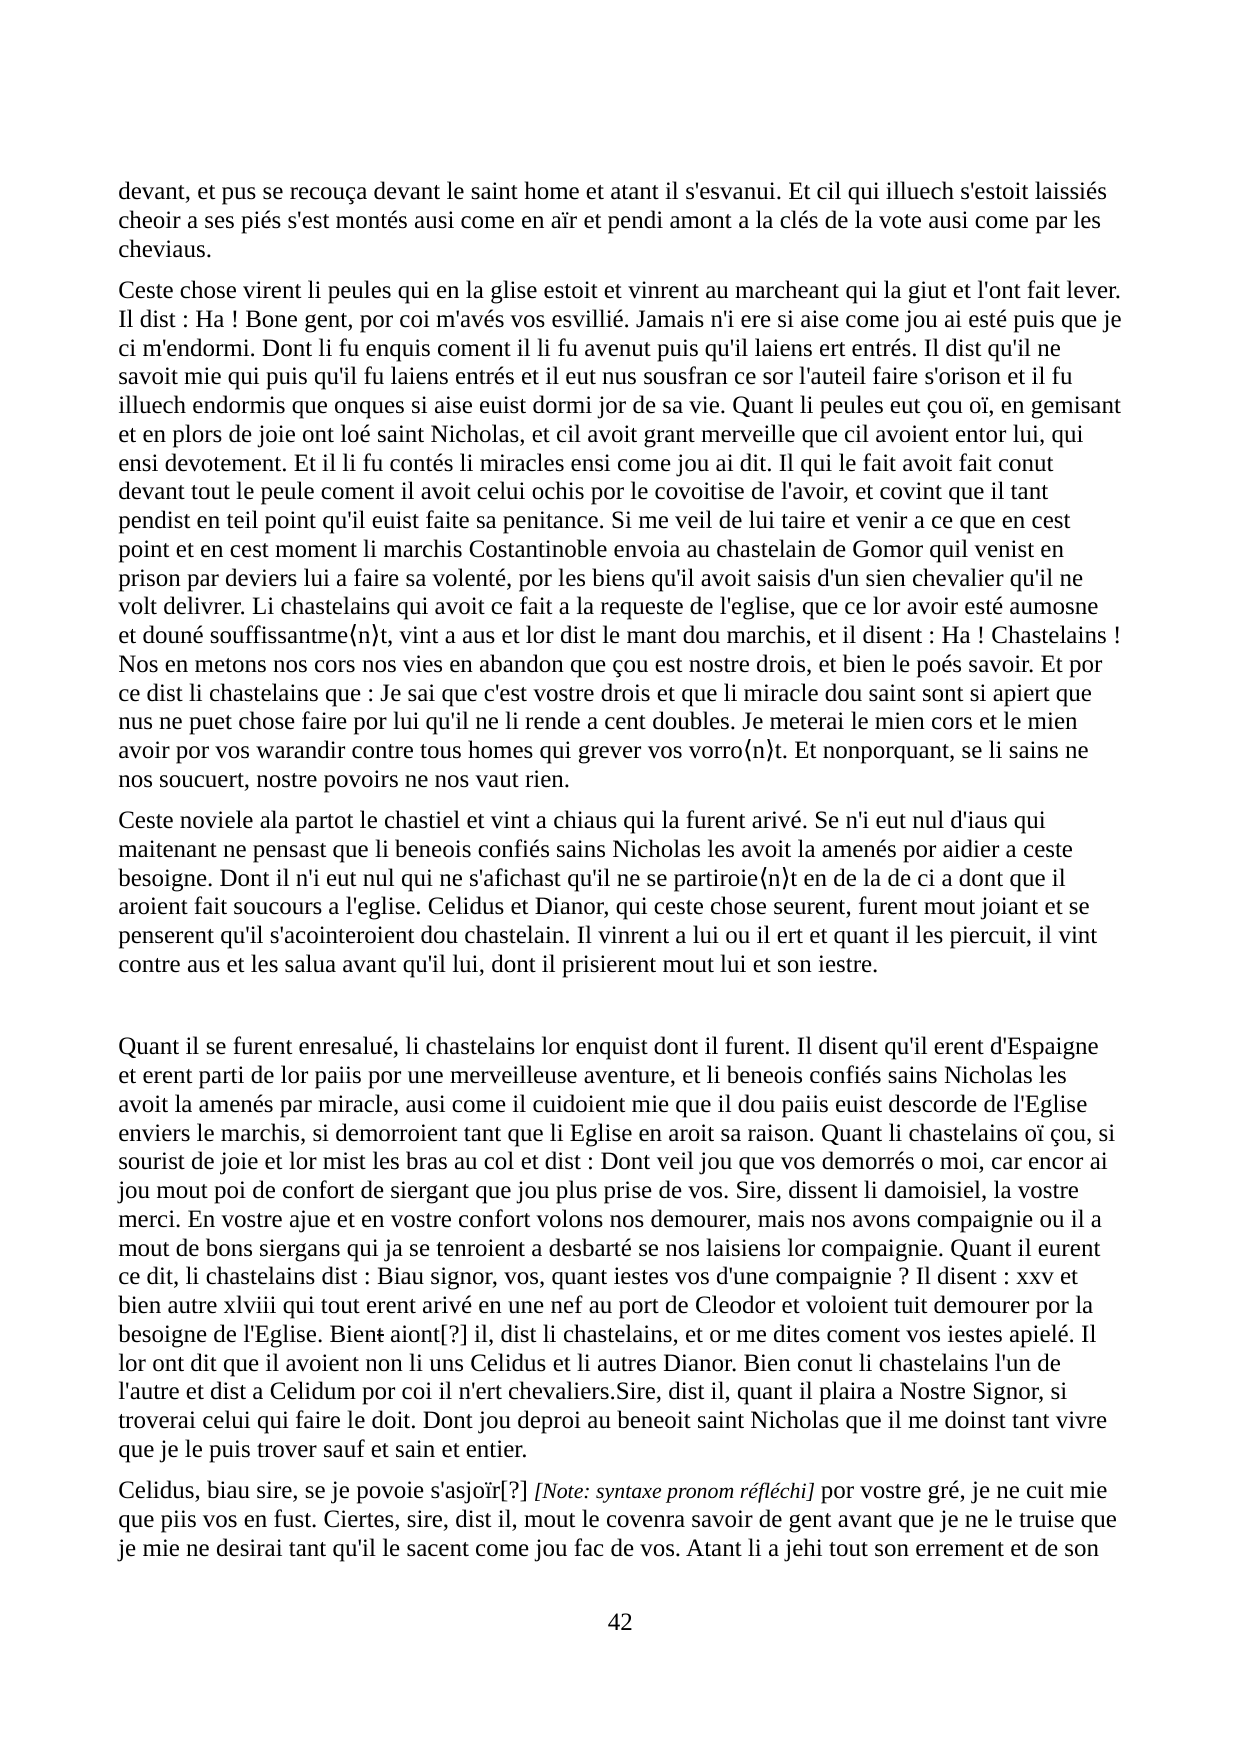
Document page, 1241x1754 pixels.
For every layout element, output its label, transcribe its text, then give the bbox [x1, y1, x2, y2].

text Ceste noviele ala partot le chastiel et vint a chiaus qui la furent arivé. Se n'i eut nul d'iaus qui maitenant ne pensast que li beneois confiés sains Nicholas les avoit la amenés por aidier a ceste besoigne. Dont il n'i eut nul qui ne s'afichast qu'il ne se partiroie⟨n⟩t en de la de ci a dont que il aroient fait soucours a l'eglise. Celidus et Dianor, qui ceste chose seurent, furent mout joiant et se penserent qu'il s'acointeroient dou chastelain. Il vinrent a lui ou il ert et quant il les piercuit, il vint contre aus et les salua avant qu'il lui, dont il prisierent mout lui et son iestre. [118, 620, 1122, 793]
text Ceste chose virent li peules qui en la glise estoit et vinrent au marcheant qui la giut et l'ont fait lever. Il dist : Ha ! Bone gent, por coi m'avés vos esvillié. Jamais n'i ere si aise come jou ai esté puis que je ci m'endormi. Dont li fu enquis coment il li fu avenut puis qu'il laiens ert entrés. Il dist qu'il ne savoit mie qui puis qu'il fu laiens entrés et il eut nus sousfran ce sor l'auteil faire s'orison et il fu illuech endormis que onques si aise euist dormi jor de sa vie. Quant li peules eut çou oï, en gemisant et en plors de joie ont loé saint Nicholas, et cil avoit grant merveille que cil avoient entor lui, qui ensi devotement. Et il li fu contés li miracles ensi come jou ai dit. Il qui le fait avoit fait conut devant tout le peule coment il avoit celui ochis por le covoitise de l'avoir, et covint que il tant pendist en teil point qu'il euist faite sa penitance. Si me veil de lui taire et venir a ce que en cest point et en cest moment li marchis Costantinoble envoia au chastelain de Gomor quil venist en prison par deviers lui a faire sa volenté, por les biens qu'il avoit saisis d'un sien chevalier qu'il ne volt delivrer. Li chastelains qui avoit ce fait a la requeste de l'eglise, que ce lor avoir esté aumosne et douné souffissantme⟨n⟩t, vint a aus et lor dist le mant dou marchis, et il disent : Ha ! Chastelains ! Nos en metons nos cors nos vies en abandon que çou est nostre drois, et bien le poés savoir. Et por ce dist li chastelains que : Je sai que c'est vostre drois et que li miracle dou saint sont si apiert que nus ne puet chose faire por lui qu'il ne li rende a cent doubles. Je meterai le mien cors et le mien avoir por vos warandir contre tous homes qui grever vos vorro⟨n⟩t. Et nonporquant, se li sains ne nos soucuert, nostre povoirs ne nos vaut rien. [118, 176, 1122, 608]
text Ha ! Sire, dissent li doi damoisiel, dont en savés vos aucune chose qui nos rehaitera, s'il plaist a Diu et a vos. Verité avés dis, fait li chastelains. Dont li enquissent por Diu, se il savoit de lui rien, que il l'en deissent aucune chose. Biau signor, dist il, je ne vos en puis ore dire el que vos avés oït. Mais encor anuit parrons nus ensamble et revenrés a moi, s'il vos plaist, au souper, et je vos en dirai ce que je porrai savoir. Atant ont pris congié li uns a l'autre et envint li chastelains ou li emperere et li empereris estoient en lor chiele, por çou que li emperere ne faisoit ouvre por la discension que vos avés oï, qu'il se porveoient contre le marchis, qu'il atendoient de jor en nuit. Li emperere quant il vit le chastelain si dist : Queus novieles ? Sire, dist il, vostre hounor croist de jor en jor. Lors li conta de fil en aguille la venue de Celidum et de Dianor, coment sains Nicholas les avoit avoiiés ausi come par miracle.Chastelains, dist li emperere, cui Dius veut aidier, nus ne li puet grever. Et sachiés que ceste aventure me plaist quant je sai qu'il plaist a Nostre Signor, et vos di vraiement qu'il me plaist en l'ounor dou bon saint que se li marchis vient sor le eglise, que je l'ajue a conforter et veil porter arme et faire Celidum chevalier entre lui et Dianor son cousin, qui mie ne le seroient se ne fust por le beneoit sain ensauchier. Quant li chastelains oï çou, onques mais jour de sa vie si liés ne fu. Et que fist il ? De joie ne peut mot dire. Anchois en [118, 1504, 1122, 1561]
text Quant il se furent enresalué, li chastelains lor enquist dont il furent. Il disent qu'il erent d'Espaigne et erent parti de lor paiis por une merveilleuse aventure, et li beneois confiés sains Nicholas les avoit la amenés par miracle, ausi come il cuidoient mie que il dou paiis euist descorde de l'Eglise enviers le marchis, si demorroient tant que li Eglise en aroit sa raison. Quant li chastelains oï çou, si sourist de joie et lor mist les bras au col et dist : Dont veil jou que vos demorrés o moi, car encor ai jou mout poi de confort de siergant que jou plus prise de vos. Sire, dissent li damoisiel, la vostre merci. En vostre ajue et en vostre confort volons nos demourer, mais nos avons compaignie ou il a mout de bons siergans qui ja se tenroient a desbarté se nos laisiens lor compaignie. Quant il eurent ce dit, li chastelains dist : Biau signor, vos, quant iestes vos d'une compaignie ? Il disent : xxv et bien autre xlviii qui tout erent arivé en une nef au port de Cleodor et voloient tuit demourer por la besoigne de l'Eglise. Bient aiont[?] il, dist li chastelains, et or me dites coment vos iestes apielé. Il lor ont dit que il avoient non li uns Celidus et li autres Dianor. Bien conut li chastelains l'un de l'autre et dist a Celidum por coi il n'ert chevaliers.Sire, dist il, quant il plaira a Nostre Signor, si troverai celui qui faire le doit. Dont jou deproi au beneoit saint Nicholas que il me doinst tant vivre que je le puis trover sauf et sain et entier. [118, 846, 1122, 1278]
text Celidus, biau sire, se je povoie s'asjoïr[?] [Note: syntaxe pronom réfléchi] por vostre gré, je ne cuit mie que piis vos en fust. Ciertes, sire, dist il, mout le covenra savoir de gent avant que je ne le truise que je mie ne desirai tant qu'il le sacent come jou fac de vos. Atant li a jehi tout son errement et de son compaignon ausi. Quant li chastelains oï celui Celidum, si mua une grant coulor et li vint d'amirasion qu'il eut, li sans de l'orteil li monta enmi le front et dist : Ha ! Boin eureit enfant ! Voirement vos a li beneois sains ci amenet. Et tout apiertement je voi que ja la besoigne de l'eglise ne venist au desus se n'euist esté par vos et par celui que vos alés chaçant. [118, 1290, 1122, 1491]
